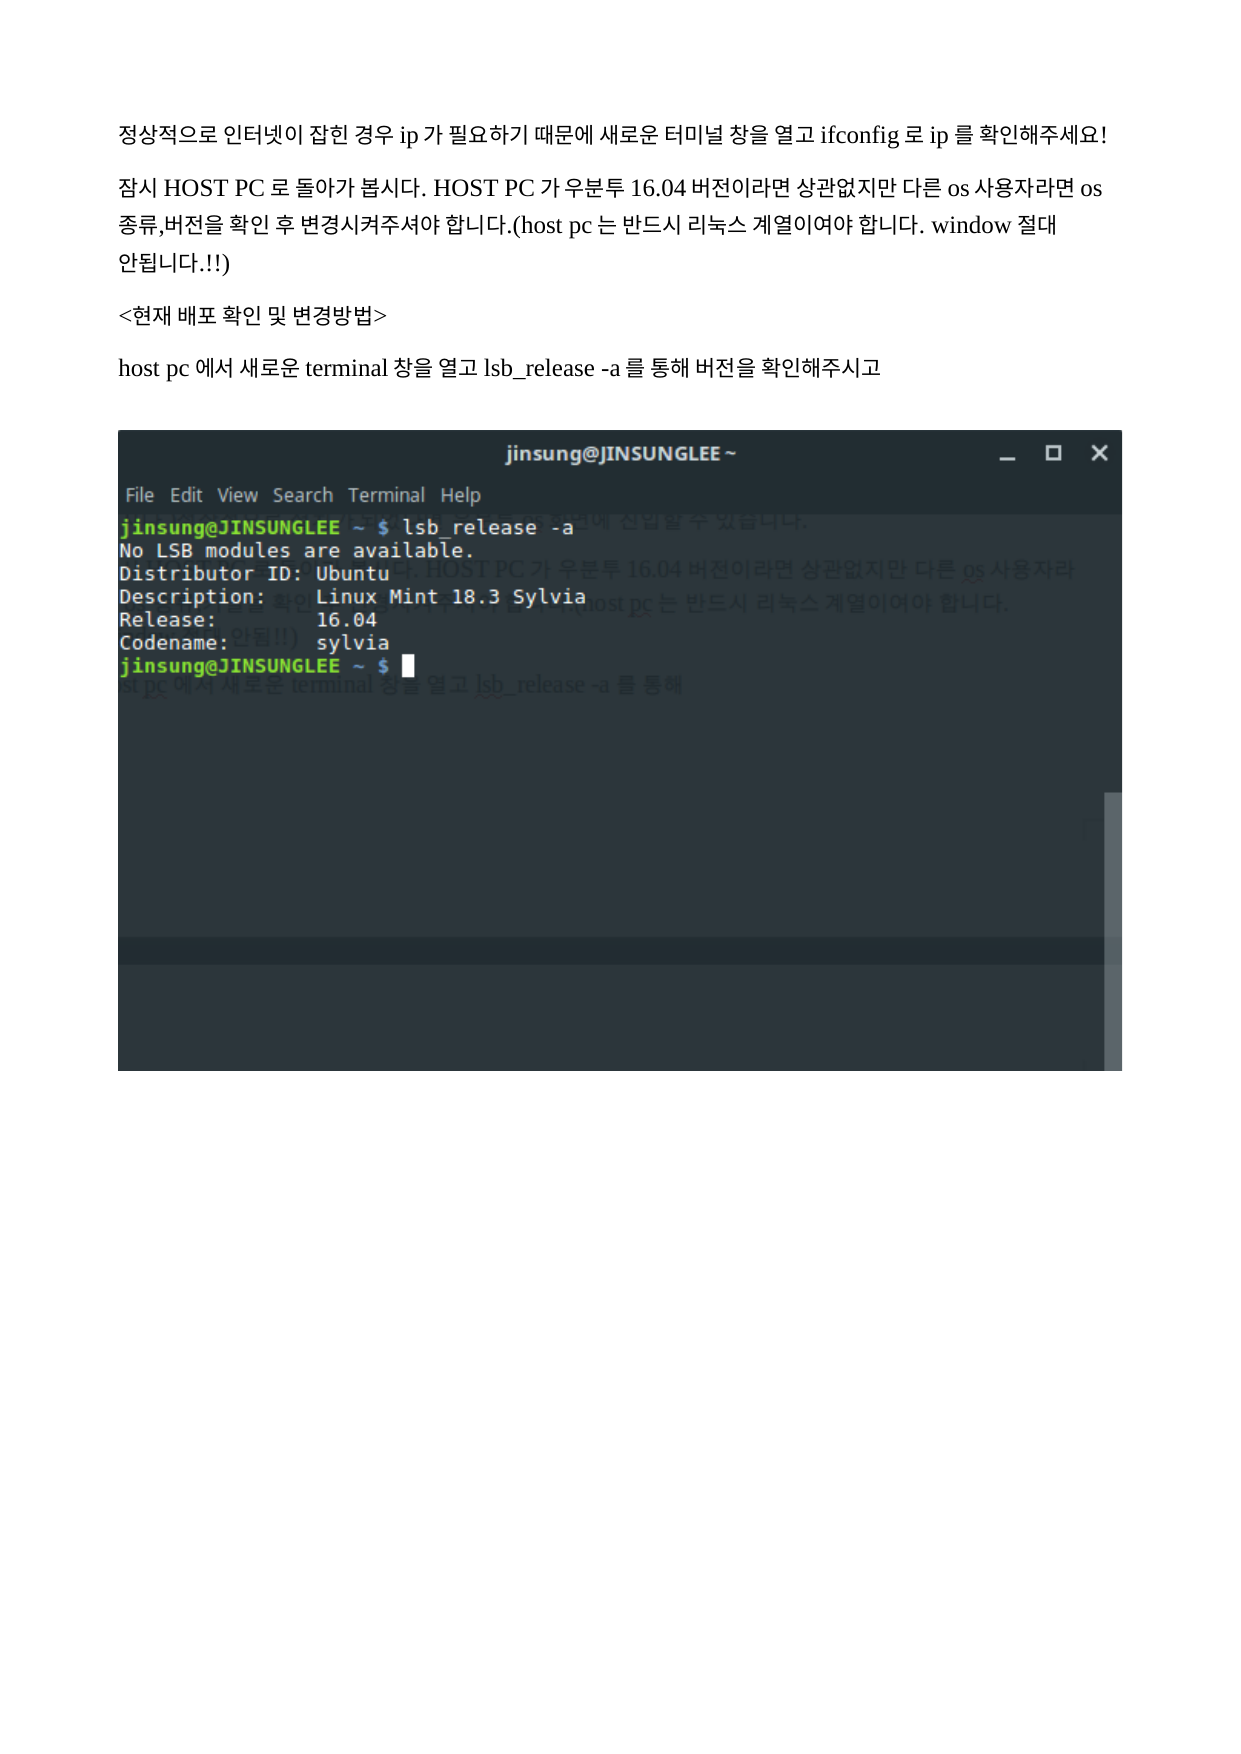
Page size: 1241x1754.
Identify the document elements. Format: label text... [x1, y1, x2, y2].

text <현재 배포 확인 및 변경방법> [118, 299, 1122, 331]
text 잠시 HOST PC로 돌아가 봅시다. HOST PC가 우분투 16.04버전이라면 상관없지만 다른 os사용자라면 os 종류,버전을 확인 후 변경시켜주셔야 합니다.(host pc는 반드시 리눅스 계열이여야 합니다. window절대 안됩니다.!!) [118, 171, 1122, 278]
picture [118, 430, 1123, 1071]
text host pc에서 새로운 terminal창을 열고 lsb_release -a를 통해 버전을 확인해주시고 [118, 351, 1122, 383]
text 정상적으로 인터넷이 잡힌 경우 ip가 필요하기 때문에 새로운 터미널 창을 열고 ifconfig로 ip를 확인해주세요! [118, 118, 1122, 150]
